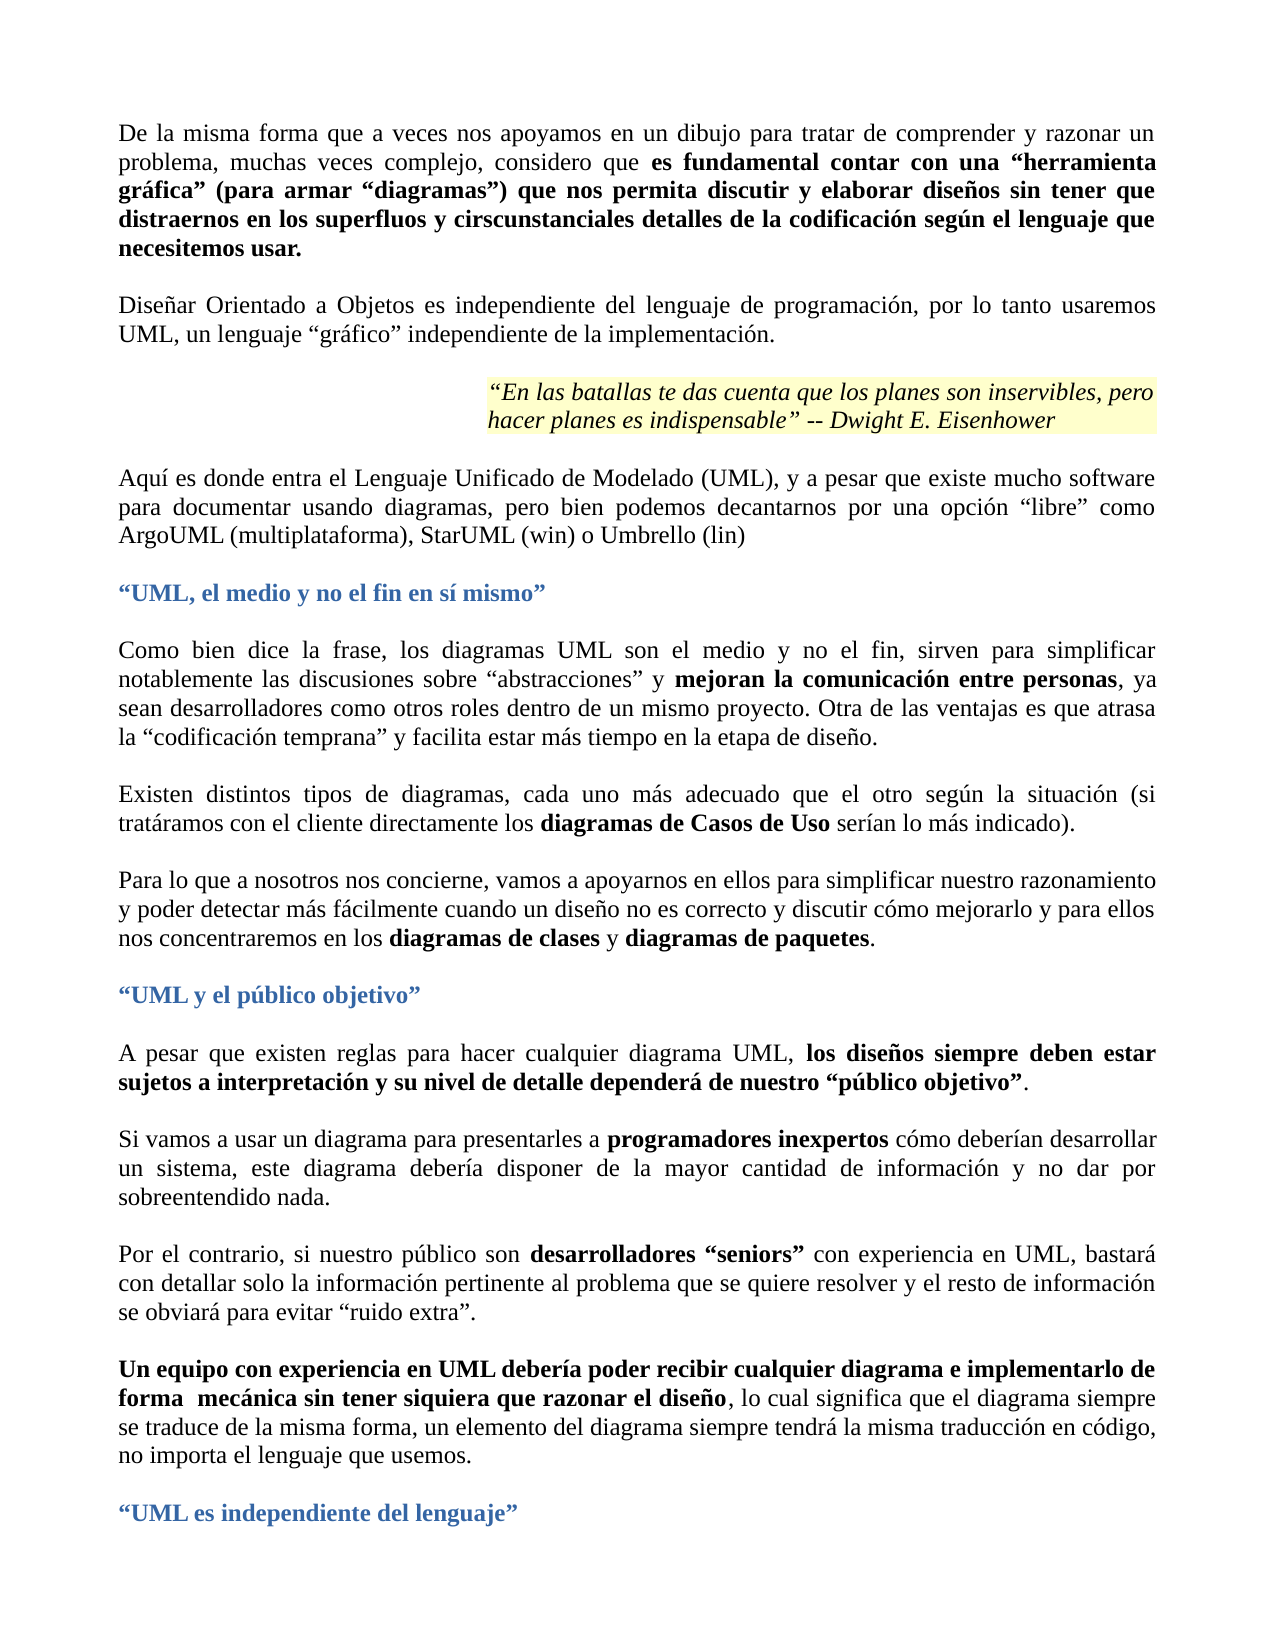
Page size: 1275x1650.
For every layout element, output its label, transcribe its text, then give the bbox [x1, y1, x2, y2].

text Por el contrario, si nuestro público son desarrolladores “seniors” con experiencia en UML, bastará con detallar solo la información pertinente al problema que se quiere resolver y el resto de información se obviará para evitar “ruido extra”. [118, 1239, 1157, 1326]
text “UML y el público objetivo” [118, 981, 1157, 1009]
text Para lo que a nosotros nos concierne, vamos a apoyarnos en ellos para simplificar nuestro razonamiento y poder detectar más fácilmente cuando un diseño no es correcto y discutir cómo mejorarlo y para ellos nos concentraremos en los diagramas de clases y diagramas de paquetes. [118, 866, 1157, 952]
text Aquí es donde entra el Lenguaje Unificado de Modelado (UML), y a pesar que existe mucho software para documentar usando diagramas, pero bien podemos decantarnos por una opción “libre” como ArgoUML (multiplataforma), StarUML (win) o Umbrello (lin) [118, 463, 1157, 549]
text “UML, el medio y no el fin en sí mismo” [118, 578, 1157, 607]
text “UML es independiente del lenguaje” [118, 1498, 1157, 1527]
text Un equipo con experiencia en UML debería poder recibir cualquier diagrama e implementarlo de forma mecánica sin tener siquiera que razonar el diseño, lo cual significa que el diagrama siempre se traduce de la misma forma, un elemento del diagrama siempre tendrá la misma traducción en código, no importa el lenguaje que usemos. [118, 1354, 1157, 1469]
text A pesar que existen reglas para hacer cualquier diagrama UML, los diseños siempre deben estar sujetos a interpretación y su nivel de detalle dependerá de nuestro “público objetivo”. [118, 1038, 1157, 1096]
text De la misma forma que a veces nos apoyamos en un dibujo para tratar de comprender y razonar un problema, muchas veces complejo, considero que es fundamental contar con una “herramienta gráfica” (para armar “diagramas”) que nos permita discutir y elaborar diseños sin tener que distraernos en los superfluos y cirscunstanciales detalles de la codificación según el lenguaje que necesitemos usar. [118, 118, 1157, 262]
text Si vamos a usar un diagrama para presentarles a programadores inexpertos cómo deberían desarrollar un sistema, este diagrama debería disponer de la mayor cantidad de información y no dar por sobreentendido nada. [118, 1124, 1157, 1211]
text “En las batallas te das cuenta que los planes son inservibles, pero hacer planes es indispensable” -- Dwight E. Eisenhower [487, 377, 1157, 434]
text Diseñar Orientado a Objetos es independiente del lenguaje de programación, por lo tanto usaremos UML, un lenguaje “gráfico” independiente de la implementación. [118, 291, 1157, 348]
text Como bien dice la frase, los diagramas UML son el medio y no el fin, sirven para simplificar notablemente las discusiones sobre “abstracciones” y mejoran la comunicación entre personas, ya sean desarrolladores como otros roles dentro de un mismo proyecto. Otra de las ventajas es que atrasa la “codificación temprana” y facilita estar más tiempo en la etapa de diseño. [118, 636, 1157, 751]
text Existen distintos tipos de diagramas, cada uno más adecuado que el otro según la situación (si tratáramos con el cliente directamente los diagramas de Casos de Uso serían lo más indicado). [118, 779, 1157, 837]
